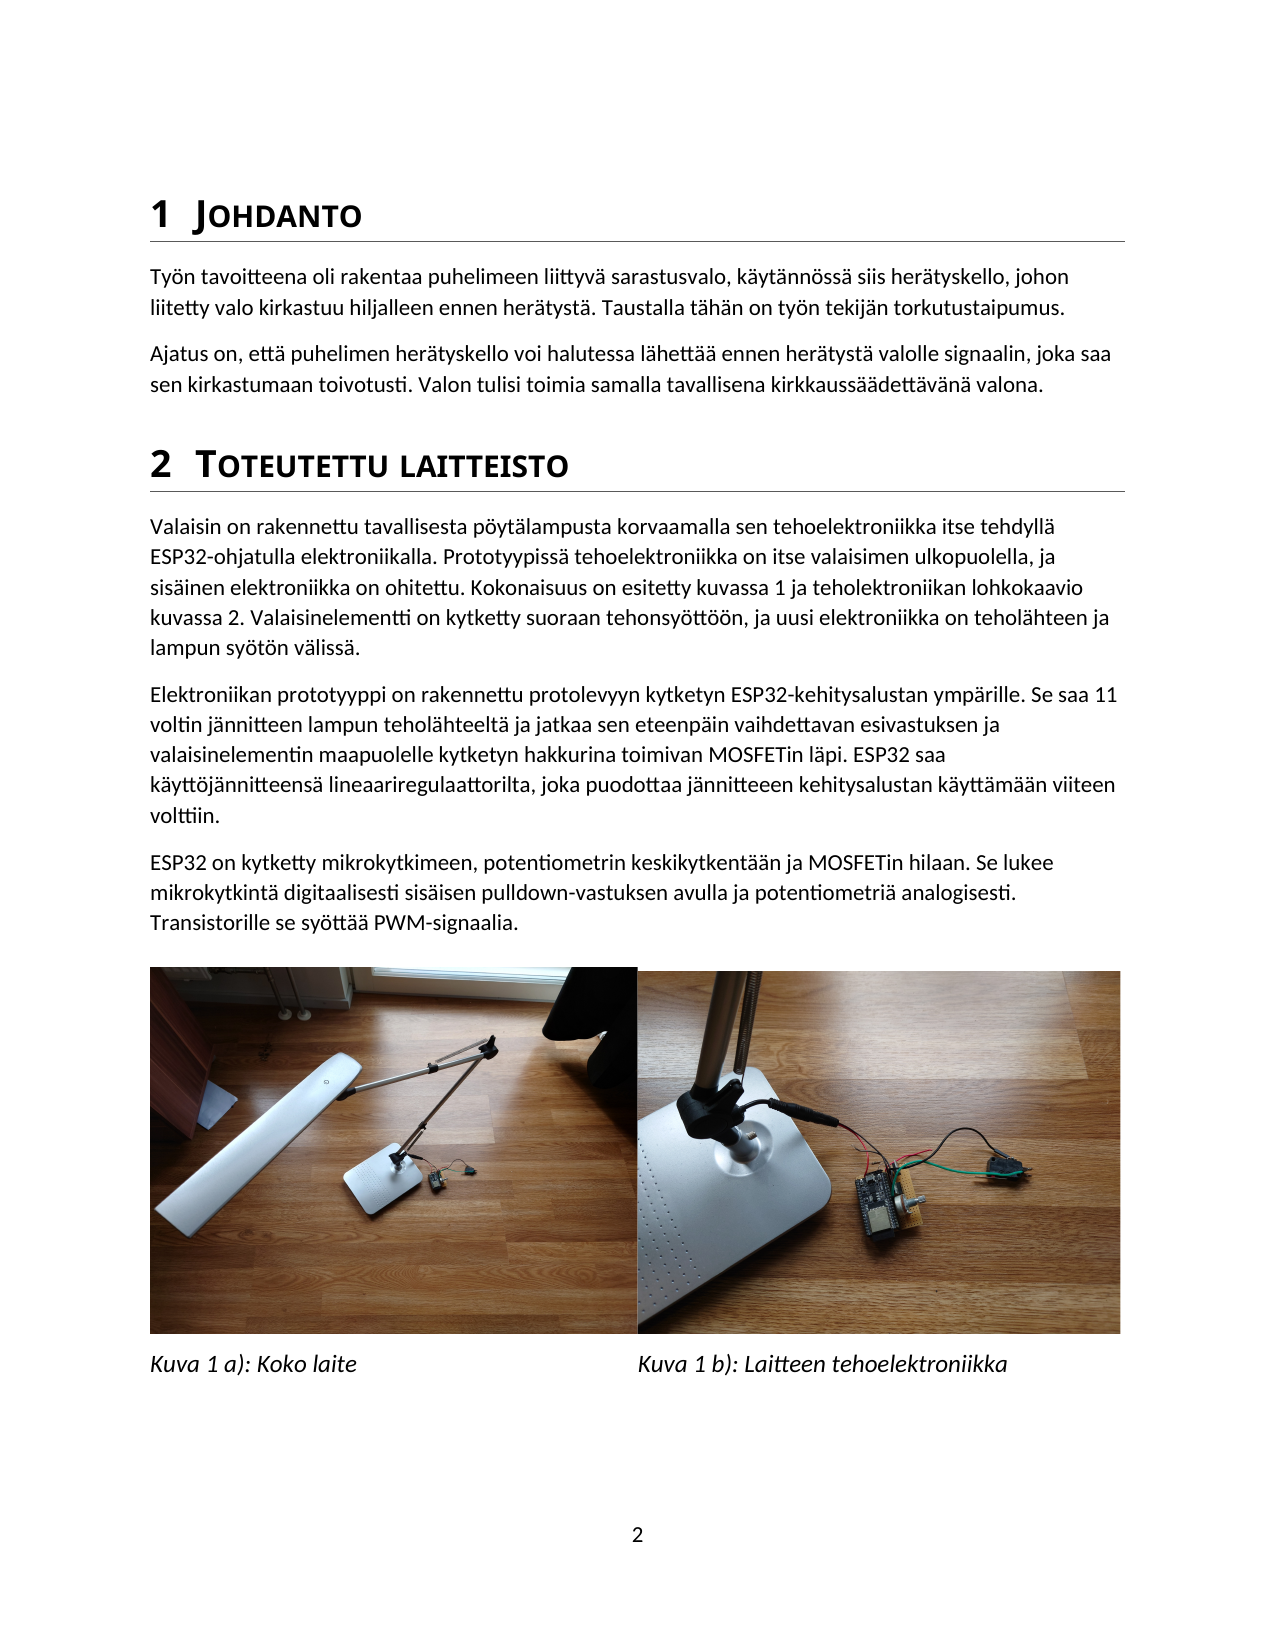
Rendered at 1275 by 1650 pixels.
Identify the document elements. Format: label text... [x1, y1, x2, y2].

text Ajatus on, että puhelimen herätyskello voi halutessa lähettää ennen herätystä valolle signaalin, joka saa sen kirkastumaan toivotusti. Valon tulisi toimia samalla tavallisena kirkkaussäädettävänä valona. [150, 339, 1125, 398]
text Kuva 1 b): Laitteen tehoelektroniikka [638, 1334, 1121, 1379]
text Työn tavoitteena oli rakentaa puhelimeen liittyvä sarastusvalo, käytännössä siis herätyskello, johon liitetty valo kirkastuu hiljalleen ennen herätystä. Taustalla tähän on työn tekijän torkutustaipumus. [150, 262, 1125, 321]
text Elektroniikan prototyyppi on rakennettu protolevyyn kytketyn ESP32-kehitysalustan ympärille. Se saa 11 voltin jännitteen lampun teholähteeltä ja jatkaa sen eteenpäin vaihdettavan esivastuksen ja valaisinelementin maapuolelle kytketyn hakkurina toimivan MOSFETin läpi. ESP32 saa käyttöjännitteensä lineaariregulaattorilta, joka puodottaa jännitteeen kehitysalustan käyttämään viiteen volttiin. [150, 680, 1125, 829]
subtitle Toteutettu laitteisto [150, 437, 1125, 491]
subtitle Johdanto [150, 187, 1125, 241]
text ESP32 on kytketty mikrokytkimeen, potentiometrin keskikytkentään ja MOSFETin hilaan. Se lukee mikrokytkintä digitaalisesti sisäisen pulldown-vastuksen avulla ja potentiometriä analogisesti. Transistorille se syöttää PWM-signaalia. [150, 848, 1125, 936]
text Valaisin on rakennettu tavallisesta pöytälampusta korvaamalla sen tehoelektroniikka itse tehdyllä ESP32-ohjatulla elektroniikalla. Prototyypissä tehoelektroniikka on itse valaisimen ulkopuolella, ja sisäinen elektroniikka on ohitettu. Kokonaisuus on esitetty kuvassa 1 ja teholektroniikan lohkokaavio kuvassa 2. Valaisinelementti on kytketty suoraan tehonsyöttöön, ja uusi elektroniikka on teholähteen ja lampun syötön välissä. [150, 512, 1125, 661]
text Kuva 1 a): Koko laite [150, 1334, 638, 1379]
picture [150, 967, 1121, 1334]
